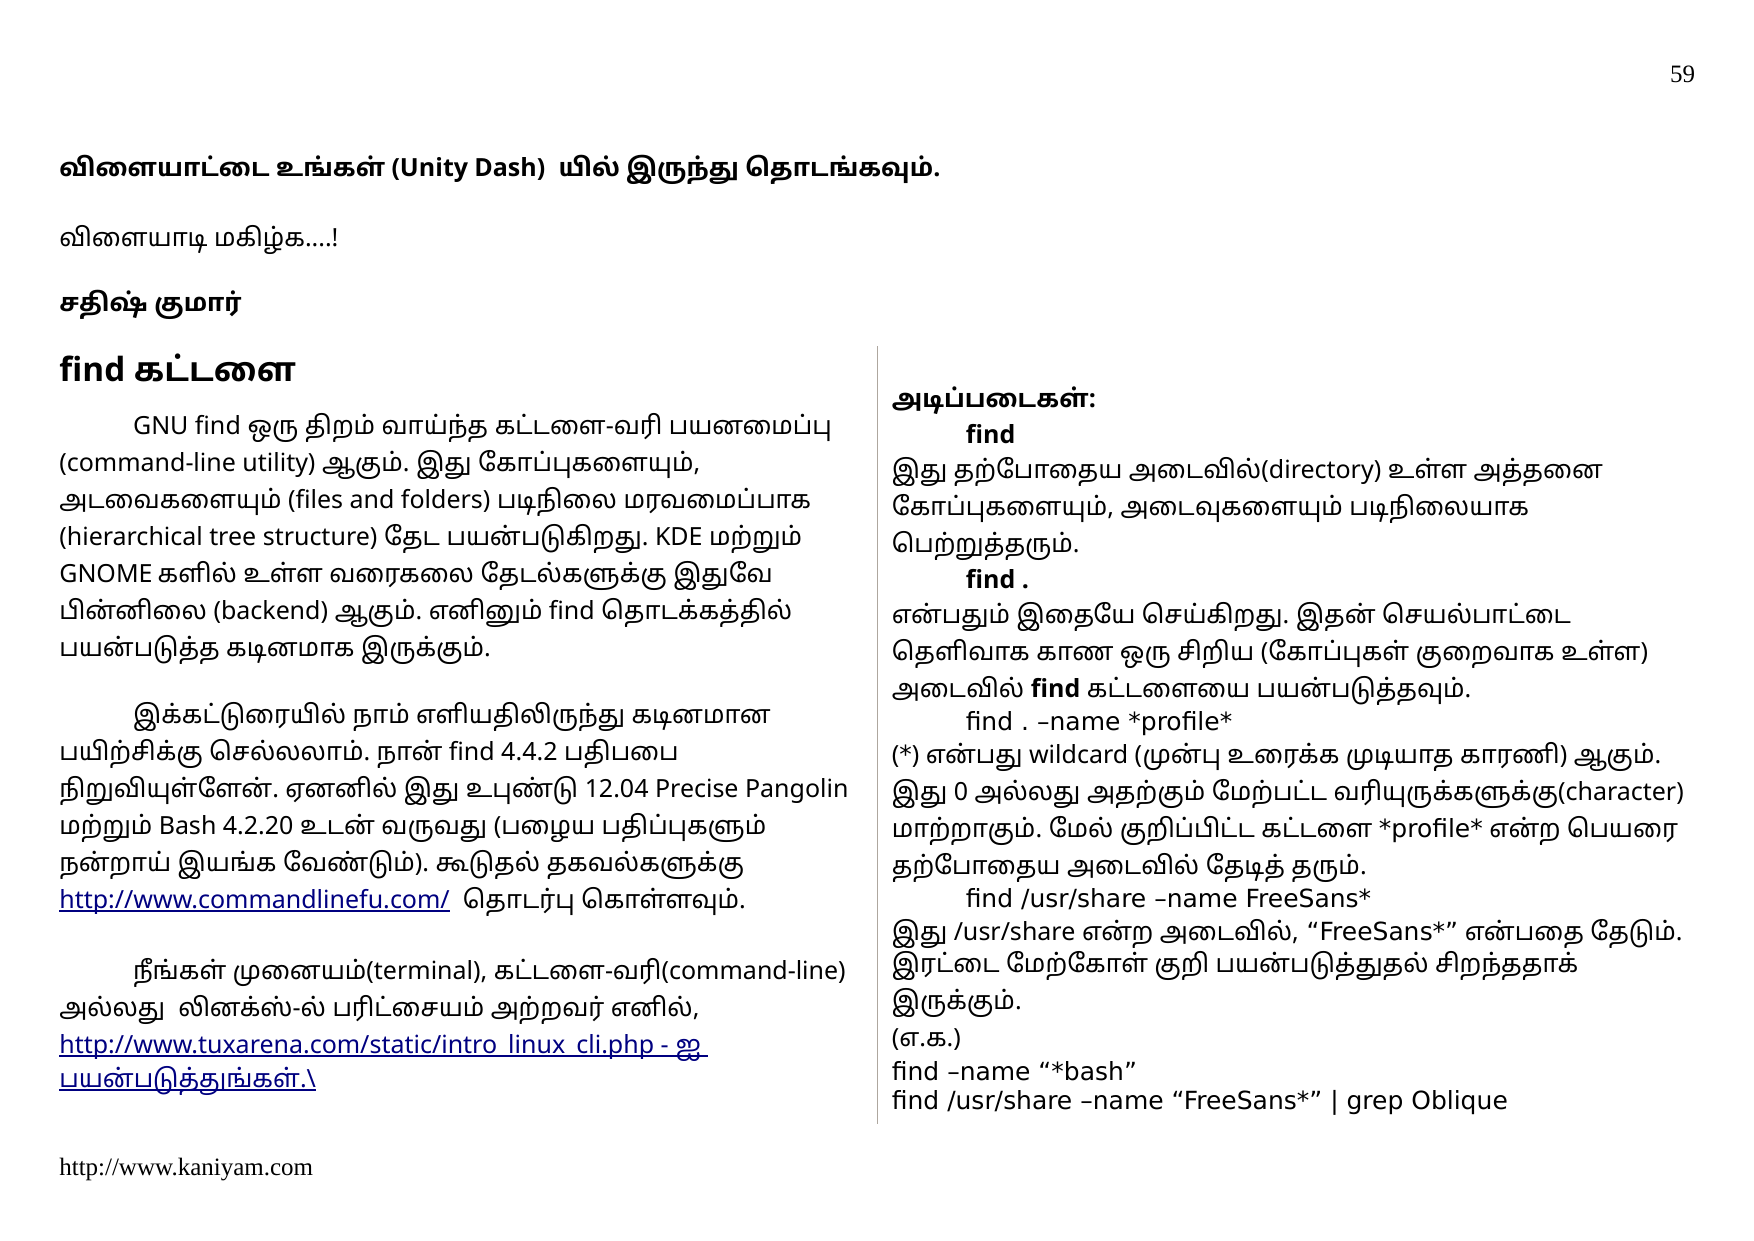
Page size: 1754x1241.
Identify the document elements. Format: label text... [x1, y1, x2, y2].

text இது தற்போதைய அடைவில்(directory) உள்ள அத்தனை கோப்புகளையும், அடைவுகளையும் படிநிலையாக பெற்றுத்தரும். [892, 451, 1695, 562]
text இது /usr/share என்ற அடைவில், “FreeSans*” என்பதை தேடும். இரட்டை மேற்கோள் குறி பயன்படுத்துதல் சிறந்ததாக் இருக்கும். [892, 913, 1695, 1020]
text find /usr/share –name “FreeSans*” | grep Oblique [892, 1086, 1695, 1115]
text அடிப்படைகள்: [892, 380, 1695, 417]
text (எ.க.) [892, 1020, 1695, 1057]
text விளையாடி மகிழ்க....! [59, 220, 1695, 256]
subtitle find கட்டளை [59, 346, 862, 395]
text இக்கட்டுரையில் நாம் எளியதிலிருந்து கடினமான பயிற்சிக்கு செல்லலாம். நான் find 4.4.2 பதிபபை நிறுவியுள்ளேன். ஏனனில் இது உபுண்டு 12.04 Precise Pangolin மற்றும் Bash 4.2.20 உடன் வருவது (பழைய பதிப்புகளும் நன்றாய் இயங்க வேண்டும்). கூடுதல் தகவல்களுக்கு http://www.commandlinefu.com/ தொடர்பு கொள்ளவும். [59, 701, 862, 918]
text find /usr/share –name FreeSans* [892, 884, 1695, 913]
text விளையாட்டை உங்கள் (Unity Dash) யில் இருந்து தொடங்கவும். [59, 150, 1695, 186]
text (*) என்பது wildcard (முன்பு உரைக்க முடியாத காரணி) ஆகும். இது 0 அல்லது அதற்கும் மேற்பட்ட வரியுருக்களுக்கு(character) மாற்றாகும். மேல் குறிப்பிட்ட கட்டளை *profile* என்ற பெயரை தற்போதைய அடைவில் தேடித் தரும். [892, 736, 1695, 884]
text find –name “*bash” [892, 1057, 1695, 1086]
text find . –name *profile* [892, 707, 1695, 736]
text என்பதும் இதையே செய்கிறது. இதன் செயல்பாட்டை தெளிவாக காண ஒரு சிறிய (கோப்புகள் குறைவாக உள்ள) அடைவில் find கட்டளையை பயன்படுத்தவும். [892, 596, 1695, 707]
text சதிஷ் குமார் [59, 290, 1695, 321]
text find . [892, 562, 1695, 596]
text GNU find ஒரு திறம் வாய்ந்த கட்டளை-வரி பயனமைப்பு (command-line utility) ஆகும். இது கோப்புகளையும், அடவைகளையும் (files and folders) படிநிலை மரவமைப்பாக (hierarchical tree structure) தேட பயன்படுகிறது. KDE மற்றும் GNOMEகளில் உள்ள வரைகலை தேடல்களுக்கு இதுவே பின்னிலை (backend) ஆகும். எனினும் find தொடக்கத்தில் பயன்படுத்த கடினமாக இருக்கும். [59, 408, 862, 667]
text நீங்கள் முனையம்(terminal), கட்டளை-வரி(command-line) அல்லது லினக்ஸ்-ல் பரிட்சையம் அற்றவர் எனில், http://www.tuxarena.com/static/intro_linux_cli.php - ஐ பயன்படுத்துங்கள்.\ [59, 952, 862, 1094]
text find [892, 417, 1695, 451]
